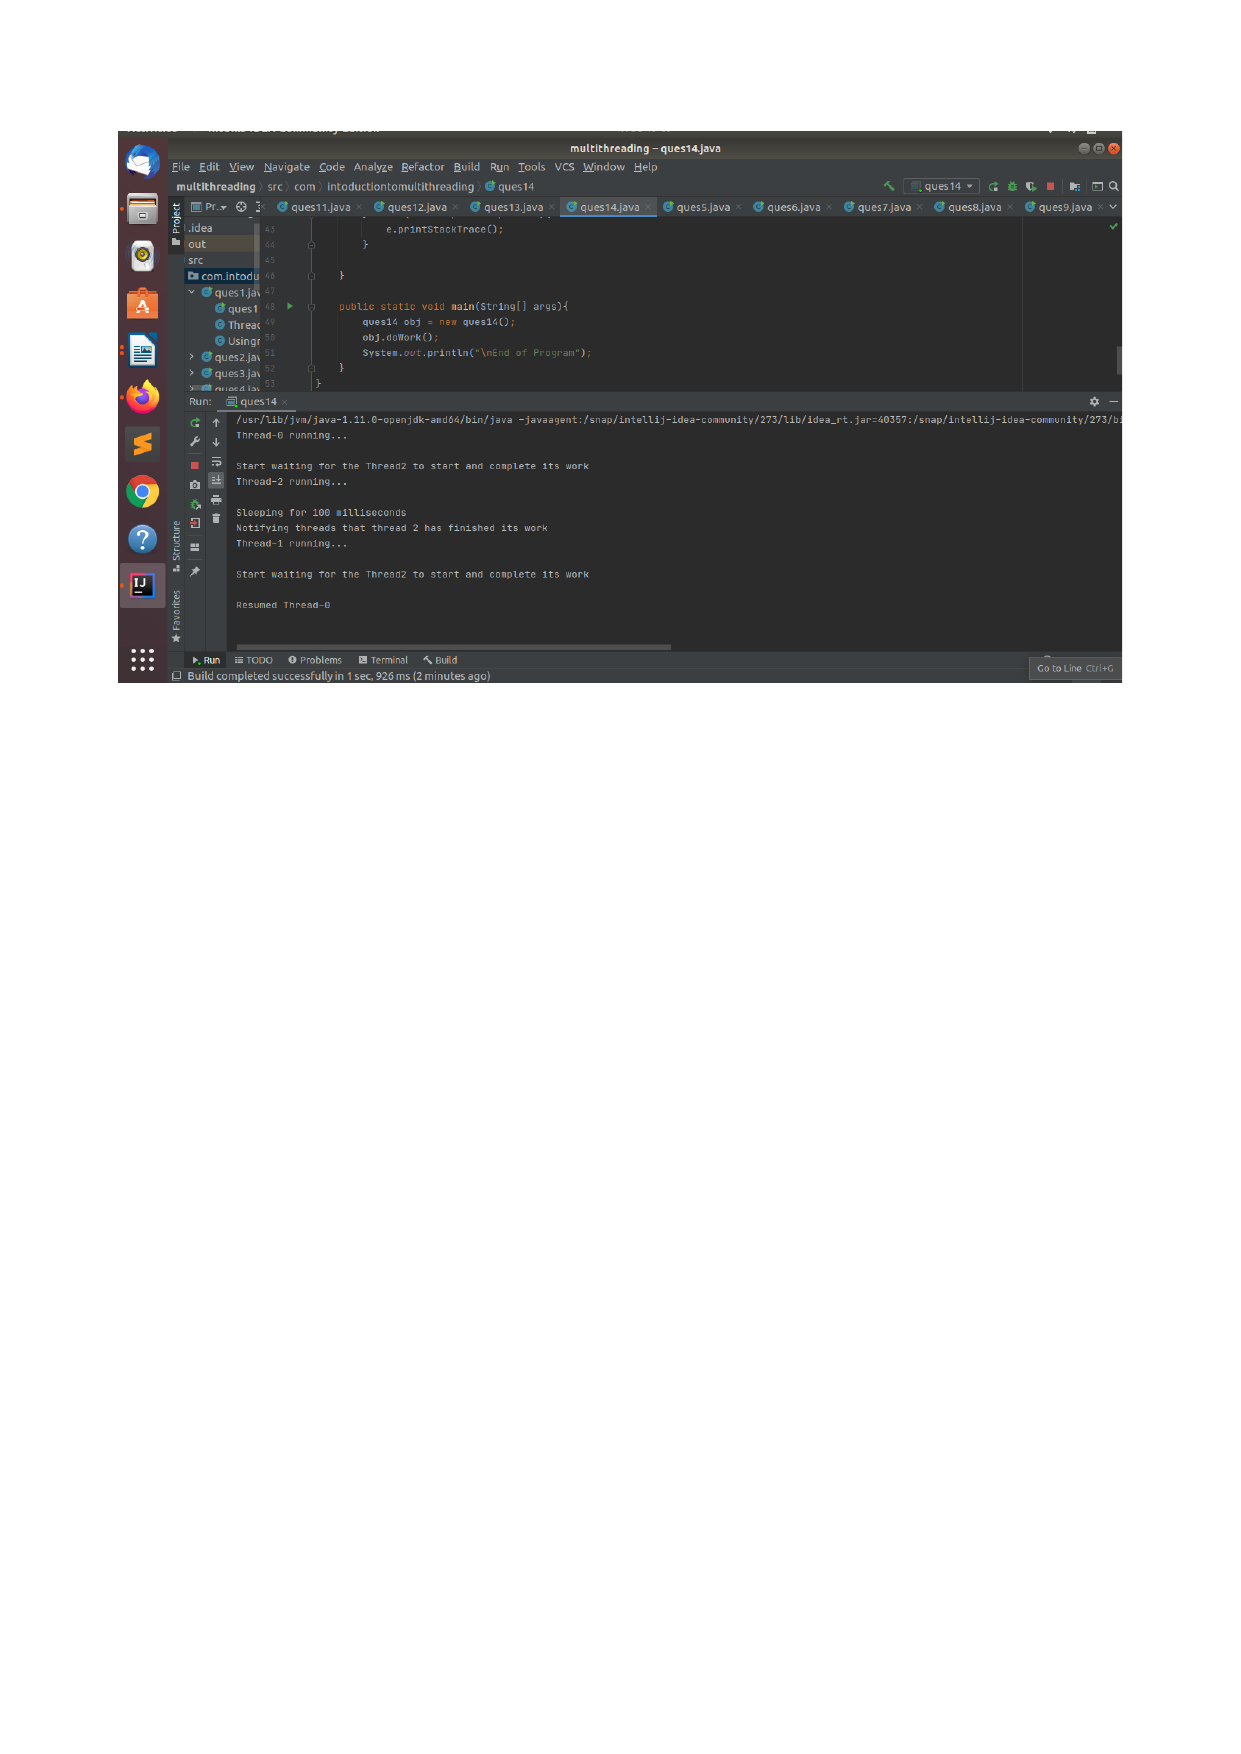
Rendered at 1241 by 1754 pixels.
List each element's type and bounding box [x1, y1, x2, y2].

picture [118, 131, 1123, 683]
